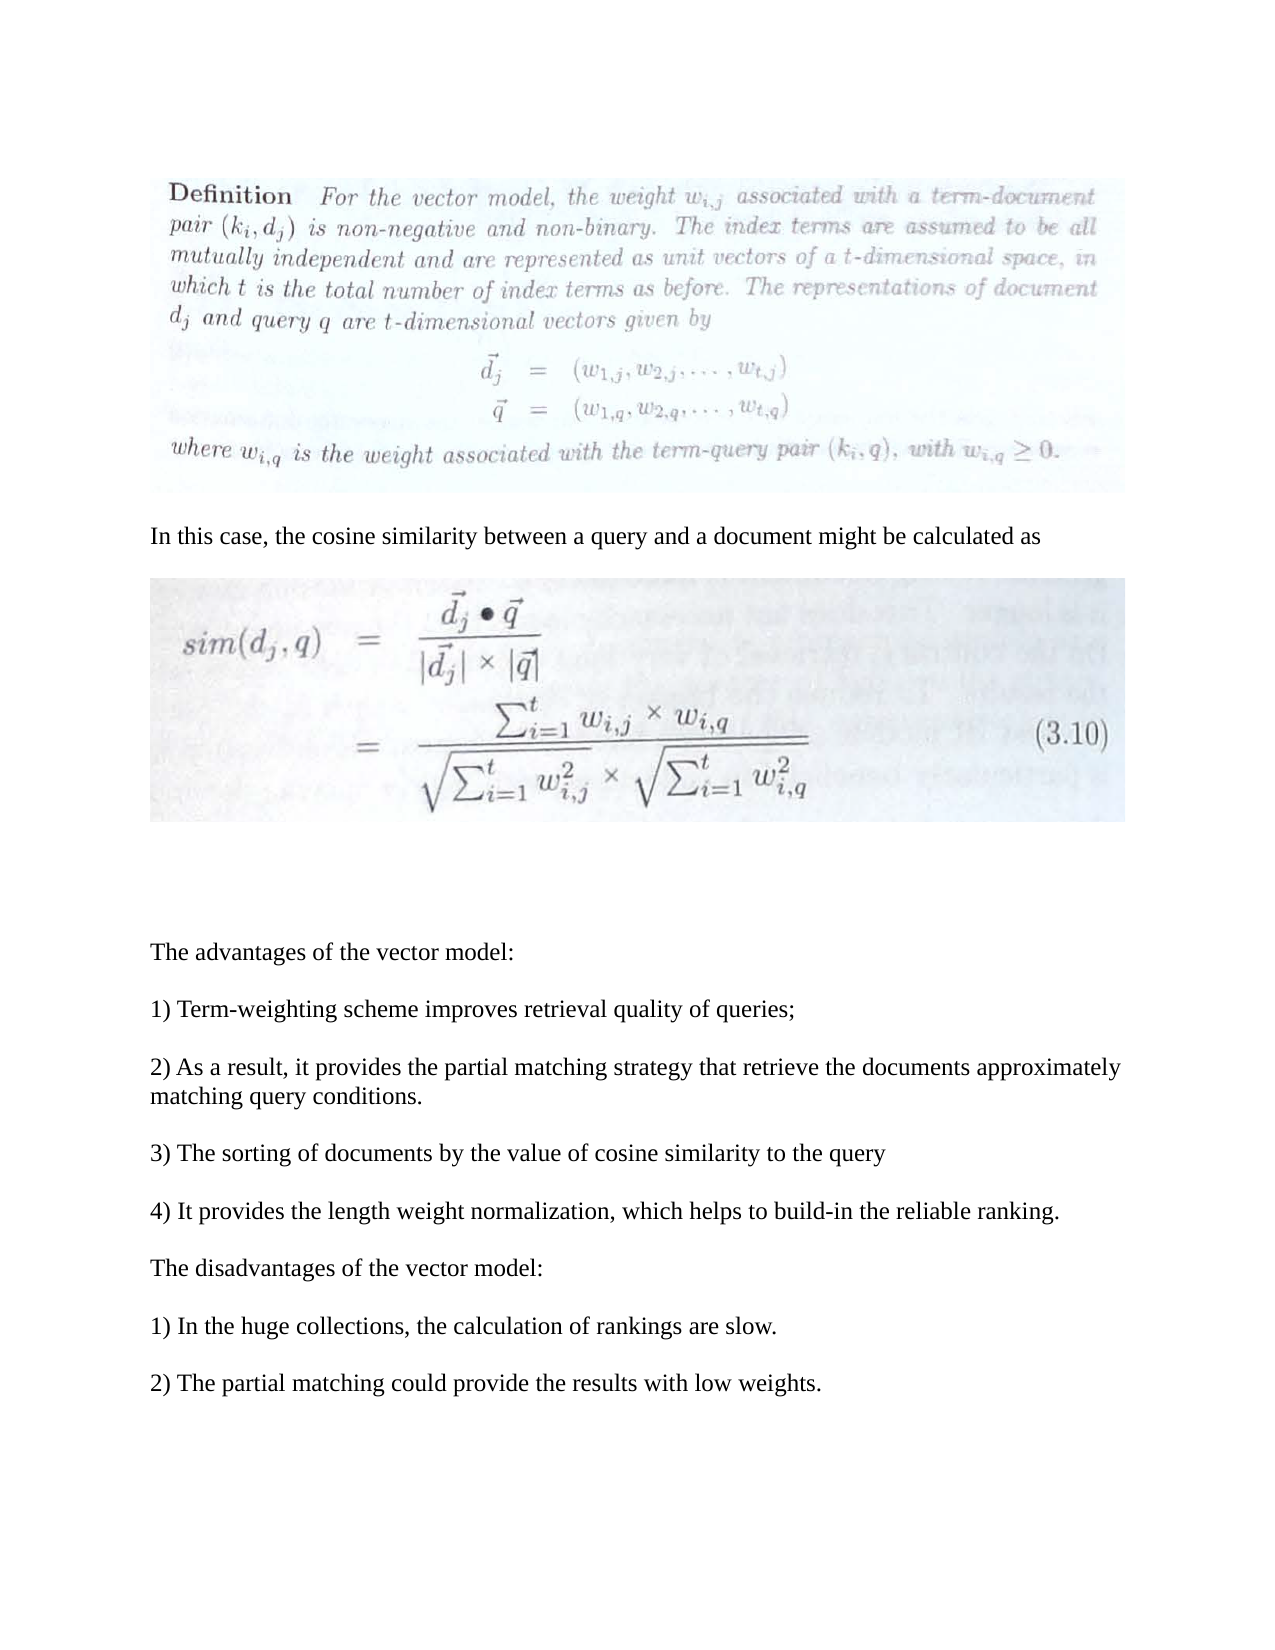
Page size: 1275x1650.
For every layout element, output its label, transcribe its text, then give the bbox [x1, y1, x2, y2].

text 1) Term-weighting scheme improves retrieval quality of queries; [150, 994, 1125, 1023]
picture [150, 178, 1125, 493]
text 2) As a result, it provides the partial matching strategy that retrieve the documents approximately matching query conditions. [150, 1052, 1125, 1109]
text 3) The sorting of documents by the value of cosine similarity to the query [150, 1138, 1125, 1167]
text 4) It provides the length weight normalization, which helps to build-in the reliable ranking. [150, 1196, 1125, 1224]
picture [150, 578, 1125, 822]
text 1) In the huge collections, the calculation of rankings are slow. [150, 1311, 1125, 1339]
text The advantages of the vector model: [150, 937, 1125, 966]
text 2) The partial matching could provide the results with low weights. [150, 1368, 1125, 1397]
text In this case, the cosine similarity between a query and a document might be calculated as [150, 521, 1125, 550]
text The disadvantages of the vector model: [150, 1253, 1125, 1282]
